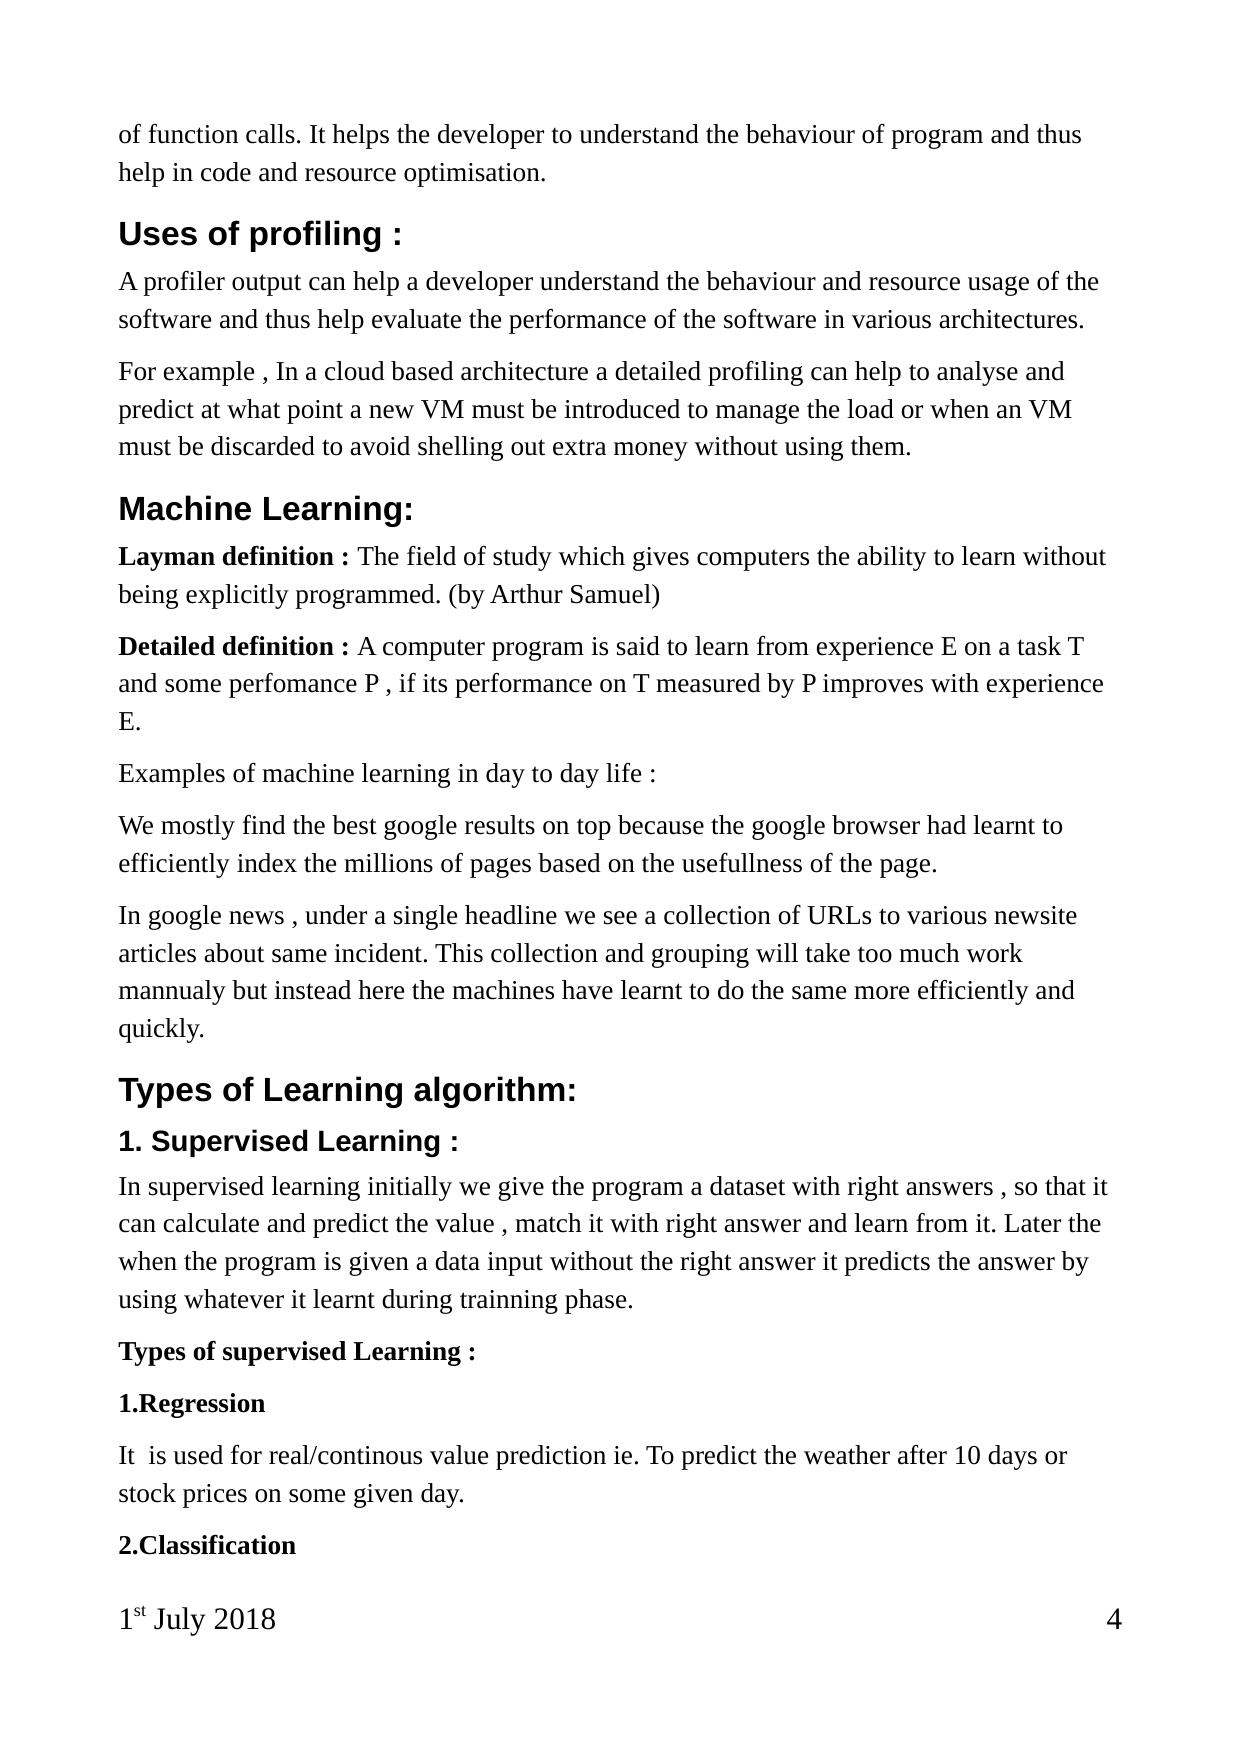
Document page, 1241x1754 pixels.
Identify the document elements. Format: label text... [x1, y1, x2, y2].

text For example , In a cloud based architecture a detailed profiling can help to analyse and predict at what point a new VM must be introduced to manage the load or when an VM must be discarded to avoid shelling out extra money without using them. [118, 355, 1122, 462]
text In google news , under a single headline we see a collection of URLs to various newsite articles about same incident. This collection and grouping will take too much work mannualy but instead here the machines have learnt to do the same more efficiently and quickly. [118, 899, 1122, 1043]
text We mostly find the best google results on top because the google browser had learnt to efficiently index the millions of pages based on the usefullness of the page. [118, 809, 1122, 878]
text Types of supervised Learning : [118, 1335, 1122, 1366]
subtitle Uses of profiling : [118, 214, 1122, 253]
subtitle Types of Learning algorithm: [118, 1070, 1122, 1109]
subtitle 1. Supervised Learning : [118, 1123, 1122, 1157]
text A profiler output can help a developer understand the behaviour and resource usage of the software and thus help evaluate the performance of the software in various architectures. [118, 265, 1122, 334]
subtitle Machine Learning: [118, 489, 1122, 527]
text In supervised learning initially we give the program a dataset with right answers , so that it can calculate and predict the value , match it with right answer and learn from it. Later the when the program is given a data input without the right answer it predicts the answer by using whatever it learnt during trainning phase. [118, 1170, 1122, 1314]
text It is used for real/continous value prediction ie. To predict the weather after 10 days or stock prices on some given day. [118, 1439, 1122, 1508]
text Examples of machine learning in day to day life : [118, 757, 1122, 788]
text of function calls. It helps the developer to understand the behaviour of program and thus help in code and resource optimisation. [118, 118, 1122, 187]
text Detailed definition : A computer program is said to learn from experience E on a task T and some perfomance P , if its performance on T measured by P improves with experience E. [118, 630, 1122, 736]
text Layman definition : The field of study which gives computers the ability to learn without being explicitly programmed. (by Arthur Samuel) [118, 540, 1122, 609]
text 1.Regression [118, 1387, 1122, 1418]
text 2.Classification [118, 1529, 1122, 1560]
